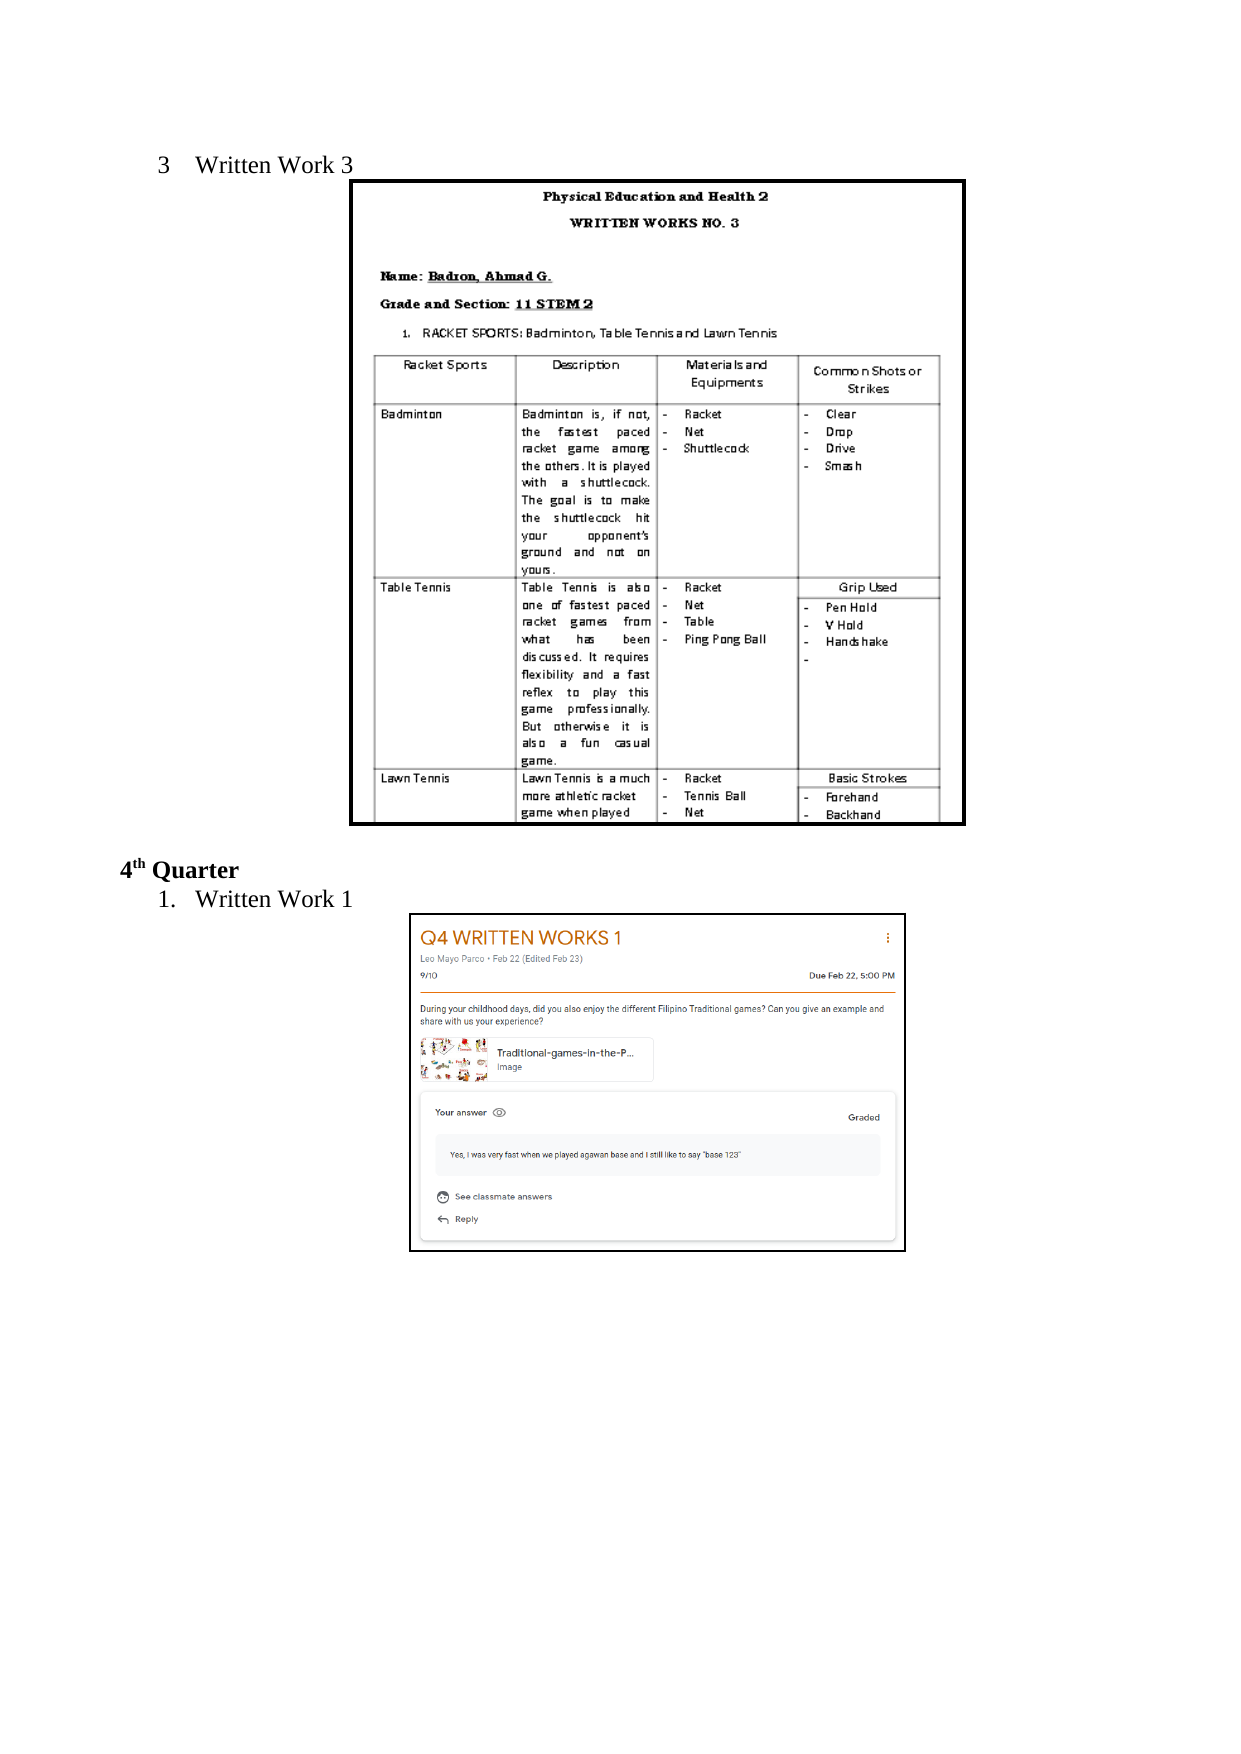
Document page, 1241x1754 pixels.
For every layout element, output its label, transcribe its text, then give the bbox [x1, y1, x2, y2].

text 4th Quarter [120, 855, 1120, 884]
picture [414, 917, 902, 1247]
picture [353, 183, 962, 822]
list Written Work 3 [157, 150, 1120, 179]
list Written Work 1 [157, 884, 1120, 913]
